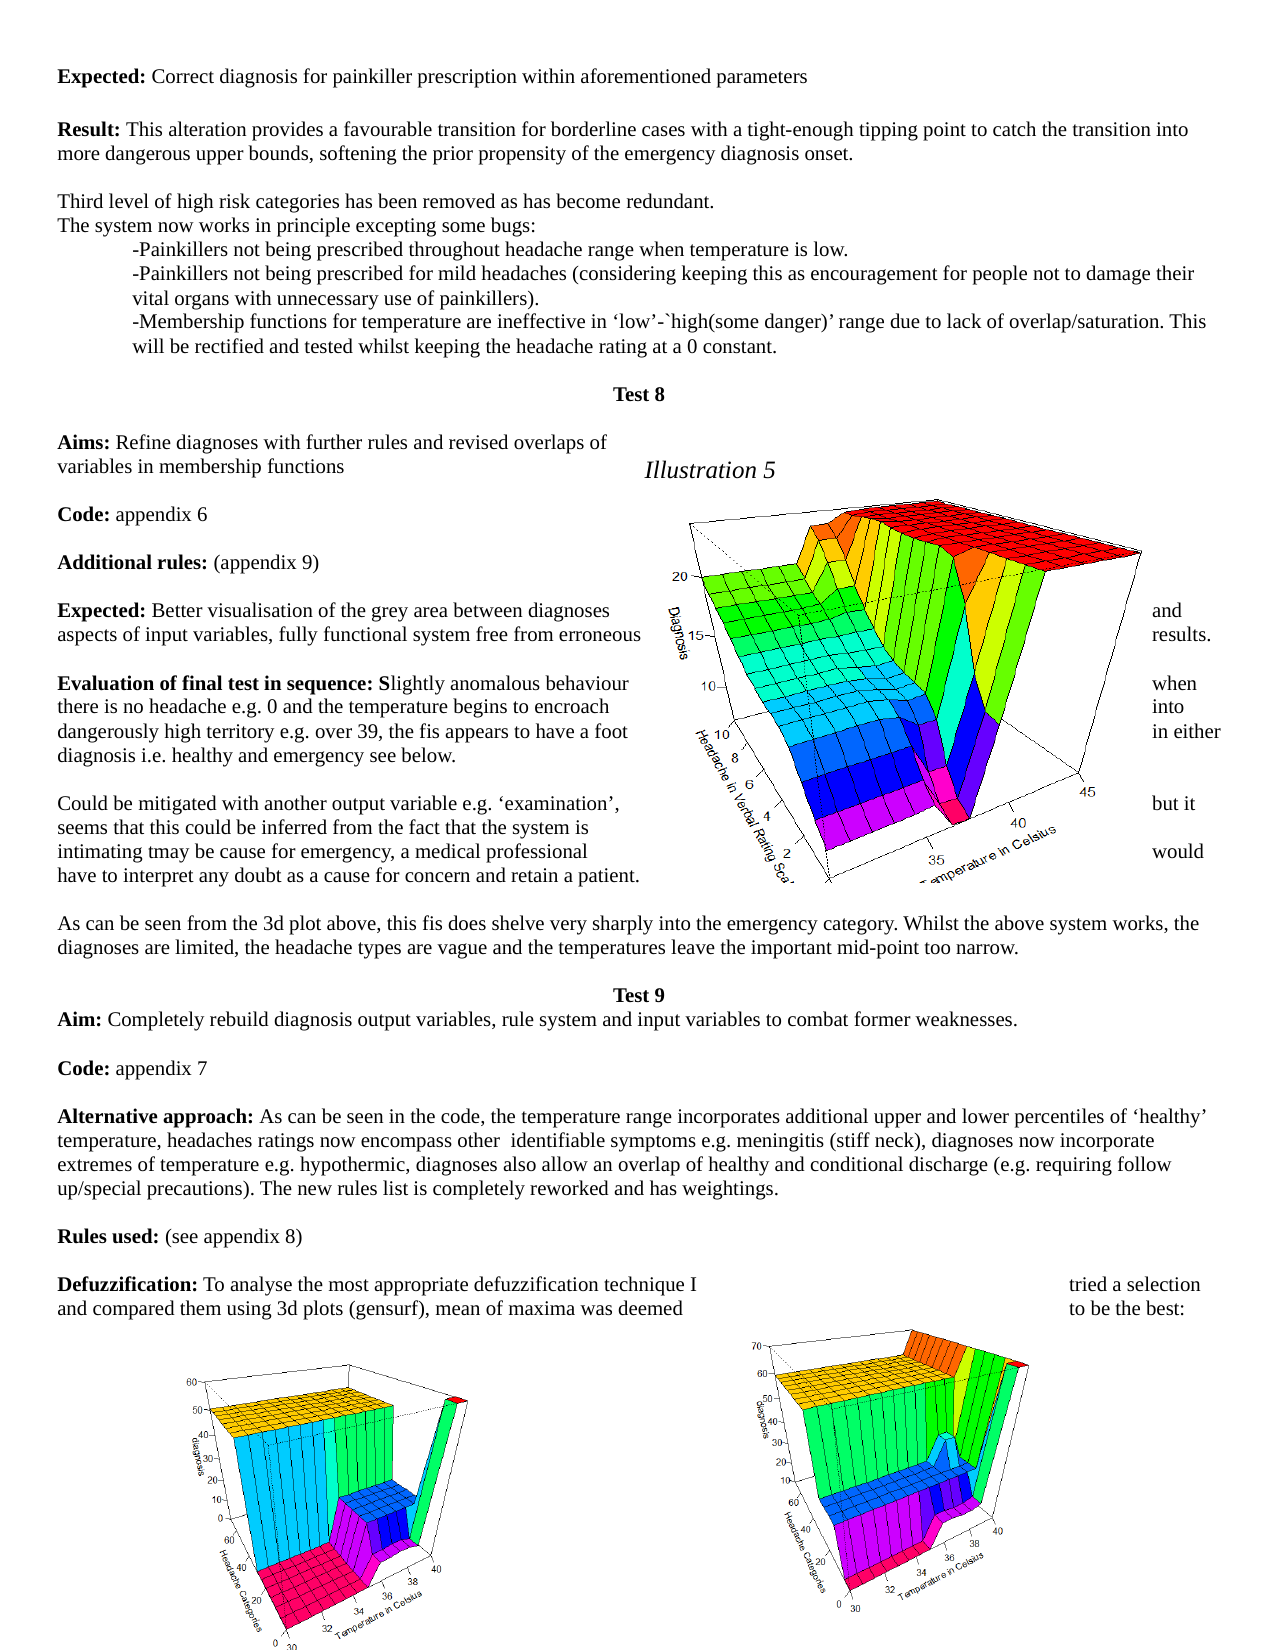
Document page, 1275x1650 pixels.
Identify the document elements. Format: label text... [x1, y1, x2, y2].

text -Painkillers not being prescribed for mild headaches (considering keeping this as encouragement for people not to damage their vital organs with unnecessary use of painkillers). [132, 261, 1221, 309]
text Alternative approach: As can be seen in the code, the temperature range incorporates additional upper and lower percentiles of ‘healthy’ temperature, headaches ratings now encompass other identifiable symptoms e.g. meningitis (stiff neck), diagnoses now incorporate extremes of temperature e.g. hypothermic, diagnoses also allow an overlap of healthy and conditional discharge (e.g. requiring follow up/special precautions). The new rules list is completely reworked and has weightings. [57, 1103, 1221, 1200]
text Aim: Completely rebuild diagnosis output variables, rule system and input variables to combat former weaknesses. [57, 1007, 1221, 1031]
text Evaluation of final test in sequence: Slightly anomalous behaviour when there is no headache e.g. 0 and the temperature begins to encroach into dangerously high territory e.g. over 39, the fis appears to have a foot in either diagnosis i.e. healthy and emergency see below. [1152, 670, 1221, 767]
text Result: This alteration provides a favourable transition for borderline cases with a tight-enough tipping point to catch the transition into more dangerous upper bounds, softening the prior propensity of the emergency diagnosis onset. [57, 117, 1221, 165]
text [1152, 502, 1221, 526]
text Expected: Better visualisation of the grey area between diagnoses and aspects of input variables, fully functional system free from erroneous results. [1152, 598, 1221, 646]
text Could be mitigated with another output variable e.g. ‘examination’, but it seems that this could be inferred from the fact that the system is intimating tmay be cause for emergency, a medical professional would have to interpret any doubt as a cause for concern and retain a patient. [57, 791, 1221, 887]
text Third level of high risk categories has been removed as has become redundant. [57, 189, 1221, 213]
text Code: appendix 6 [57, 502, 644, 526]
text Defuzzification: To analyse the most appropriate defuzzification technique I tried a selection and compared them using 3d plots (gensurf), mean of maxima was deemed to be the best: [57, 1272, 1221, 1320]
text Code: appendix 7 [57, 1055, 1221, 1079]
text Test 8 [57, 382, 1221, 406]
text Test 9 [57, 983, 1221, 1007]
text Expected: Better visualisation of the grey area between diagnoses and aspects of input variables, fully functional system free from erroneous results. [57, 598, 644, 646]
text Aims: Refine diagnoses with further rules and revised overlaps of variables in membership functions [57, 430, 1221, 478]
text Rules used: (see appendix 8) [57, 1224, 1221, 1248]
text -Painkillers not being prescribed throughout headache range when temperature is low. [132, 237, 1221, 261]
text As can be seen from the 3d plot above, this fis does shelve very sharply into the emergency category. Whilst the above system works, the diagnoses are limited, the headache types are vague and the temperatures leave the important mid-point too narrow. [57, 911, 1221, 959]
text Expected: Correct diagnosis for painkiller prescription within aforementioned parameters [57, 64, 1221, 88]
text Additional rules: (appendix 9) [57, 550, 644, 574]
text Illustration 5 [644, 456, 1152, 484]
text -Membership functions for temperature are ineffective in ‘low’-`high(some danger)’ range due to lack of overlap/saturation. This will be rectified and tested whilst keeping the headache rating at a 0 constant. [132, 309, 1221, 358]
text The system now works in principle excepting some bugs: [57, 213, 1221, 237]
text [1152, 550, 1221, 574]
text Evaluation of final test in sequence: Slightly anomalous behaviour when there is no headache e.g. 0 and the temperature begins to encroach into dangerously high territory e.g. over 39, the fis appears to have a foot in either diagnosis i.e. healthy and emergency see below. [57, 670, 644, 767]
